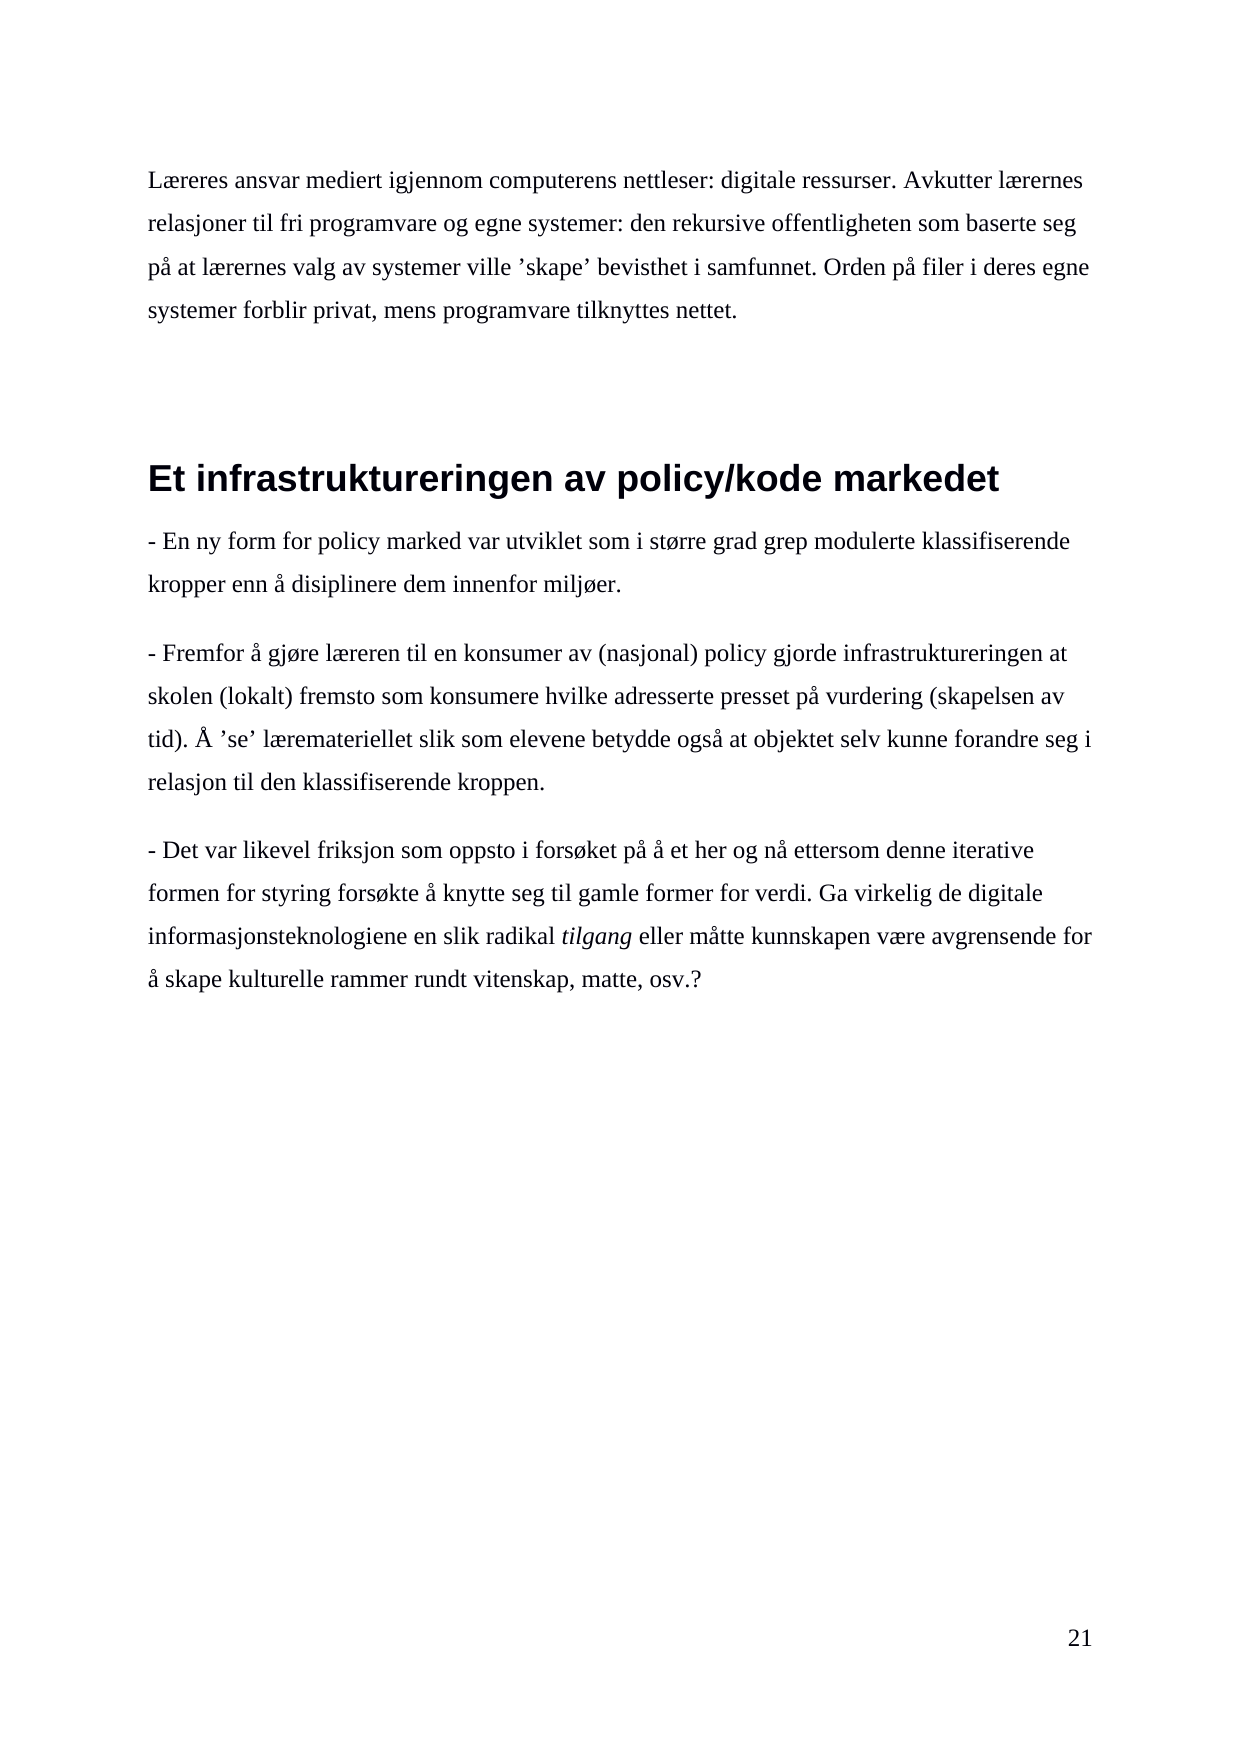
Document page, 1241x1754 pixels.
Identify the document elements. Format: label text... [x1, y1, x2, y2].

text - Det var likevel friksjon som oppsto i forsøket på å et her og nå ettersom denne iterative formen for styring forsøkte å knytte seg til gamle former for verdi. Ga virkelig de digitale informasjonsteknologiene en slik radikal tilgang eller måtte kunnskapen være avgrensende for å skape kulturelle rammer rundt vitenskap, matte, osv.? [148, 835, 1092, 993]
text - Fremfor å gjøre læreren til en konsumer av (nasjonal) policy gjorde infrastruktureringen at skolen (lokalt) fremsto som konsumere hvilke adresserte presset på vurdering (skapelsen av tid). Å ’se’ læremateriellet slik som elevene betydde også at objektet selv kunne forandre seg i relasjon til den klassifiserende kroppen. [148, 638, 1092, 796]
text Læreres ansvar mediert igjennom computerens nettleser: digitale ressurser. Avkutter lærernes relasjoner til fri programvare og egne systemer: den rekursive offentligheten som baserte seg på at lærernes valg av systemer ville ’skape’ bevisthet i samfunnet. Orden på filer i deres egne systemer forblir privat, mens programvare tilknyttes nettet. [148, 165, 1092, 323]
subtitle Et infrastruktureringen av policy/kode markedet [148, 456, 1092, 499]
text - En ny form for policy marked var utviklet som i større grad grep modulerte klassifiserende kropper enn å disiplinere dem innenfor miljøer. [148, 526, 1092, 598]
